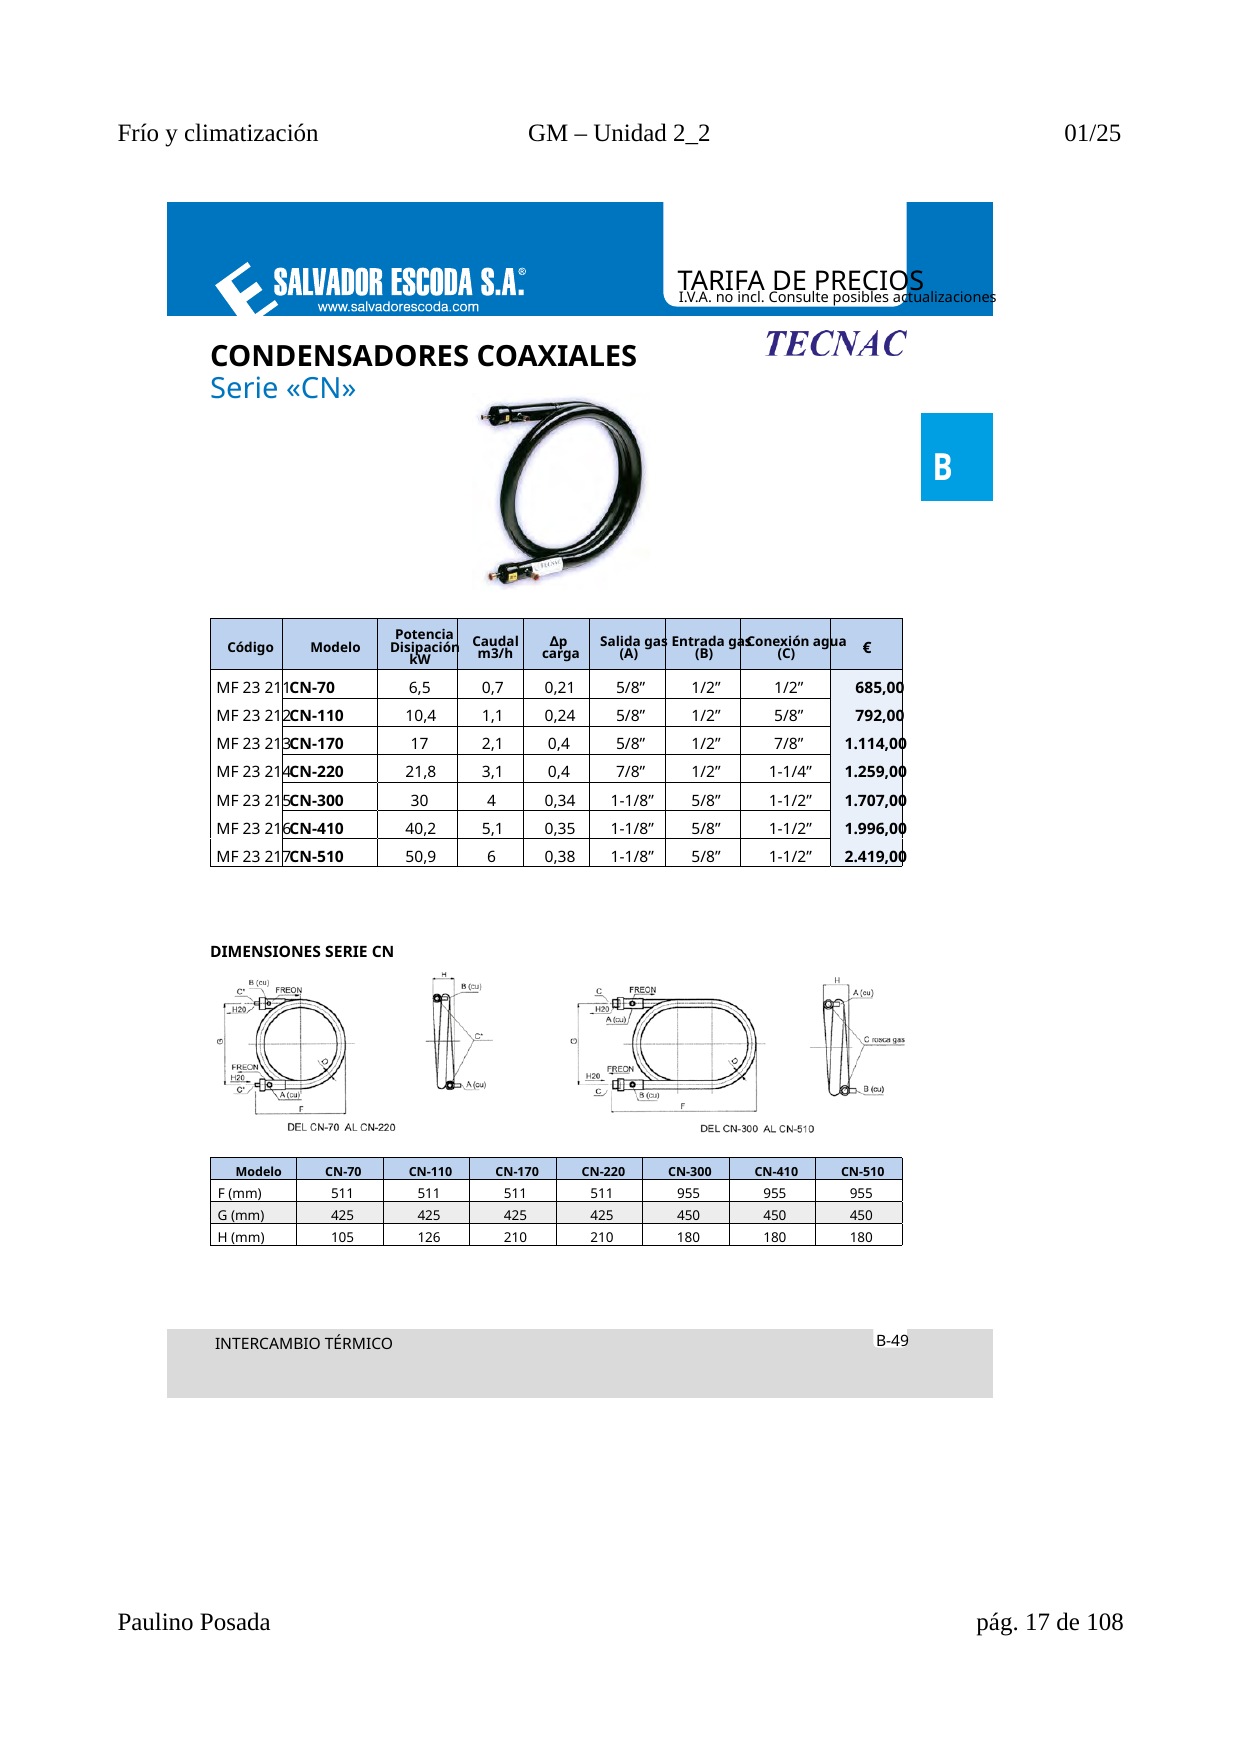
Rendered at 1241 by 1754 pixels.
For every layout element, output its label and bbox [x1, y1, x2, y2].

picture [765, 330, 907, 356]
picture [472, 393, 650, 590]
picture [214, 968, 907, 1135]
